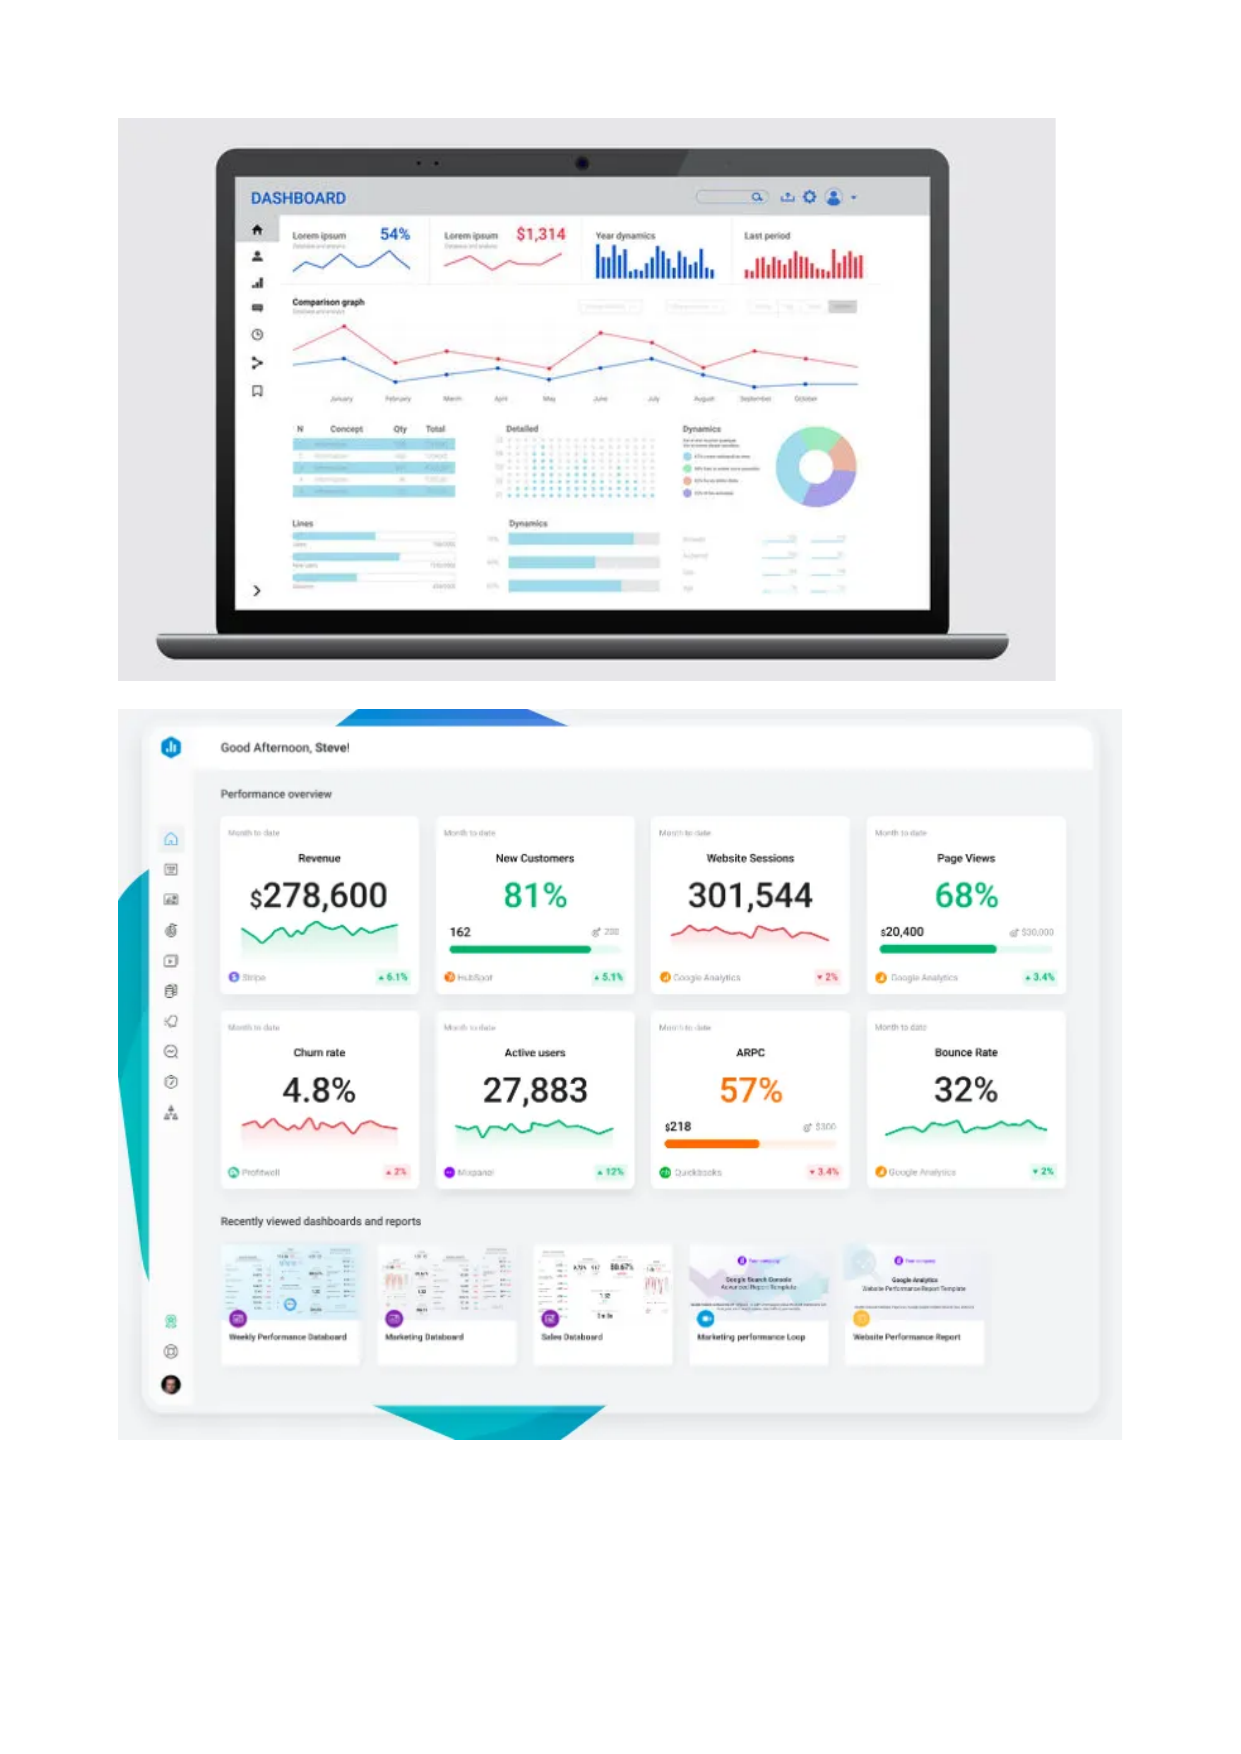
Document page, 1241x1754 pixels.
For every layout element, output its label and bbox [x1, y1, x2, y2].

picture [118, 709, 1123, 1440]
picture [118, 118, 1056, 681]
